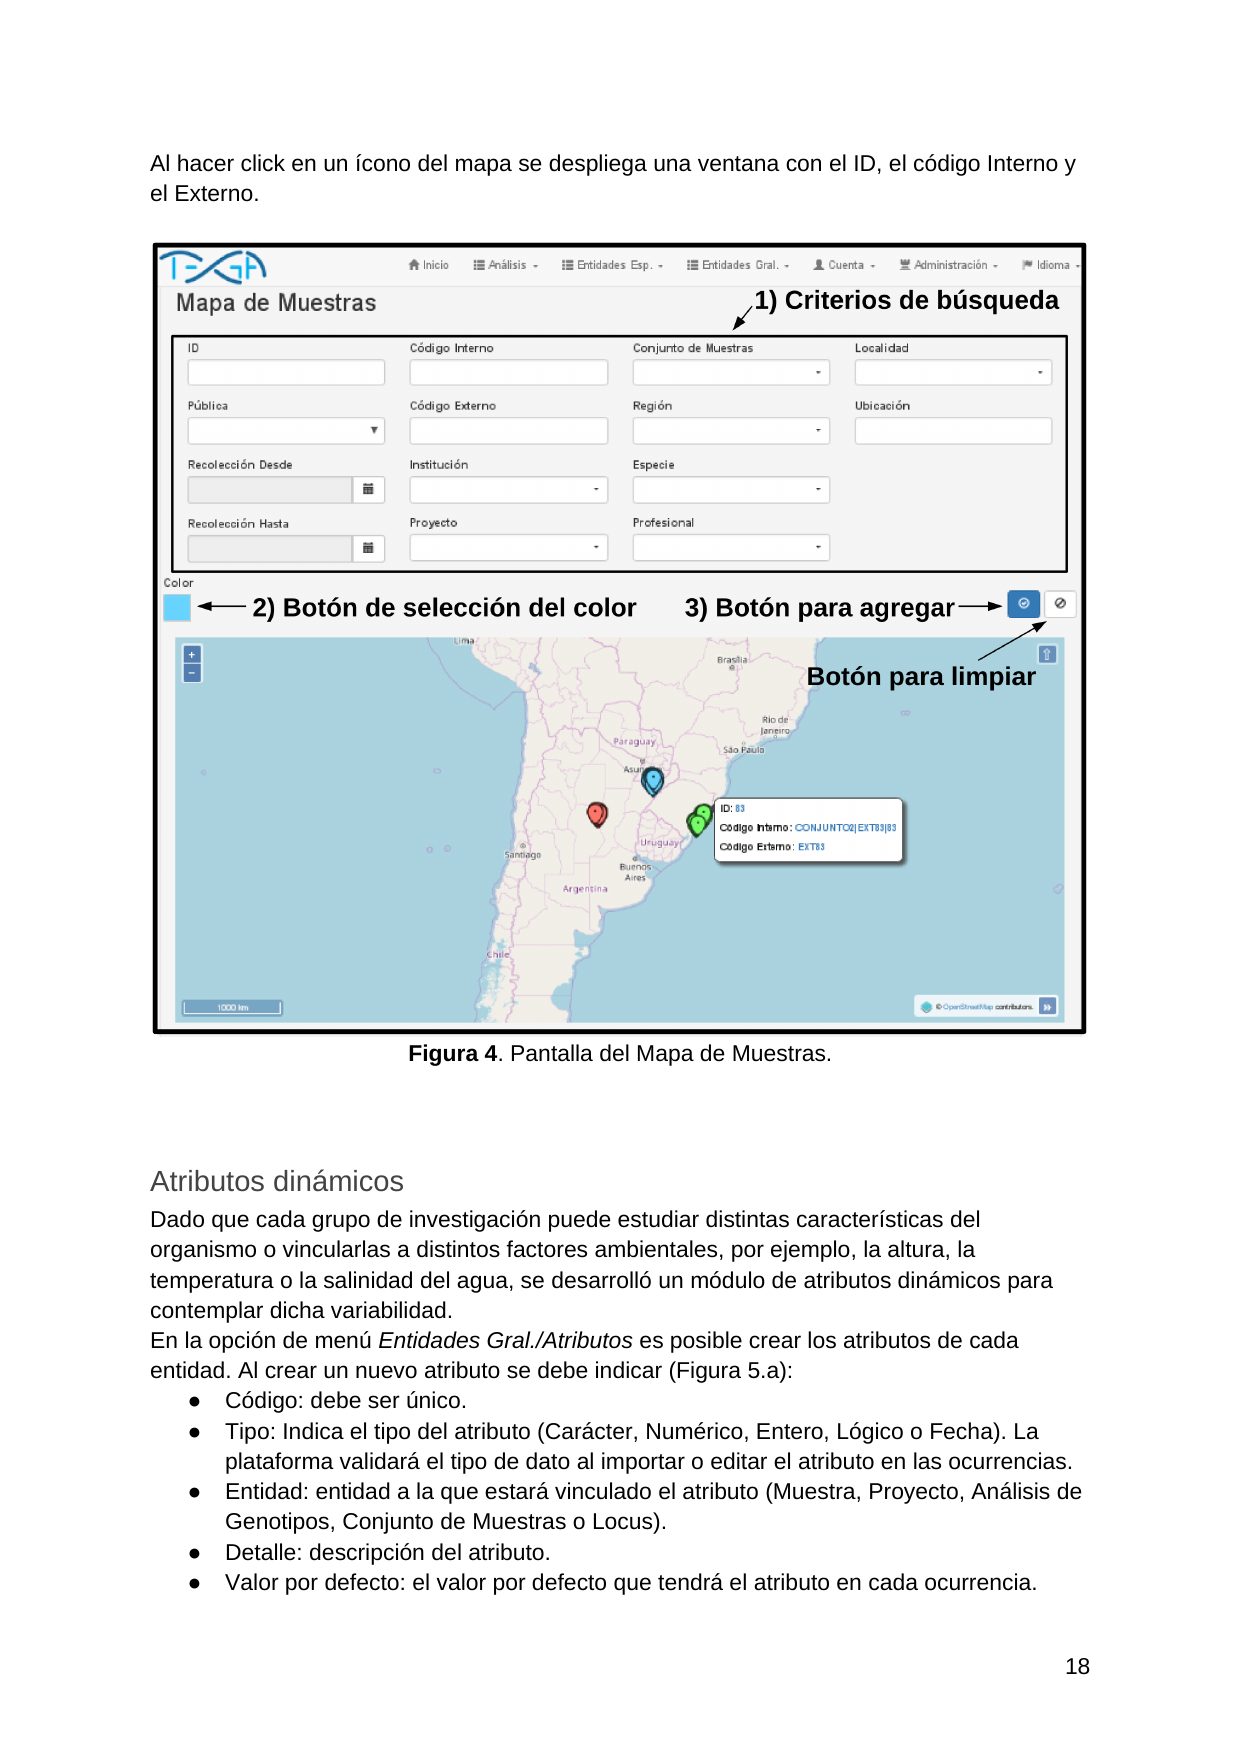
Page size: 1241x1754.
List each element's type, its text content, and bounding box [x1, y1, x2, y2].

text Figura 4. Pantalla del Mapa de Muestras. [150, 1040, 1090, 1067]
text En la opción de menú Entidades Gral./Atributos es posible crear los atributos de cada entidad. Al crear un nuevo atributo se debe indicar (Figura 5.a): [150, 1327, 1090, 1383]
text Dado que cada grupo de investigación puede estudiar distintas características del organismo o vincularlas a distintos factores ambientales, por ejemplo, la altura, la temperatura o la salinidad del agua, se desarrolló un módulo de atributos dinámicos para contemplar dicha variabilidad. [150, 1206, 1090, 1323]
list Código: debe ser único. [187, 1387, 1090, 1414]
list Detalle: descripción del atributo. [187, 1538, 1090, 1565]
list Valor por defecto: el valor por defecto que tendrá el atributo en cada ocurrencia. [187, 1569, 1090, 1595]
subtitle Atributos dinámicos [150, 1164, 1090, 1198]
list Tipo: Indica el tipo del atributo (Carácter, Numérico, Entero, Lógico o Fecha). La plataforma validará el tipo de dato al importar o editar el atributo en las ocurrencias. [187, 1418, 1090, 1474]
list Entidad: entidad a la que estará vinculado el atributo (Muestra, Proyecto, Análisis de Genotipos, Conjunto de Muestras o Locus). [187, 1478, 1090, 1534]
text Al hacer click en un ícono del mapa se despliega una ventana con el ID, el código Interno y el Externo. [150, 150, 1090, 207]
picture [150, 240, 1091, 1037]
